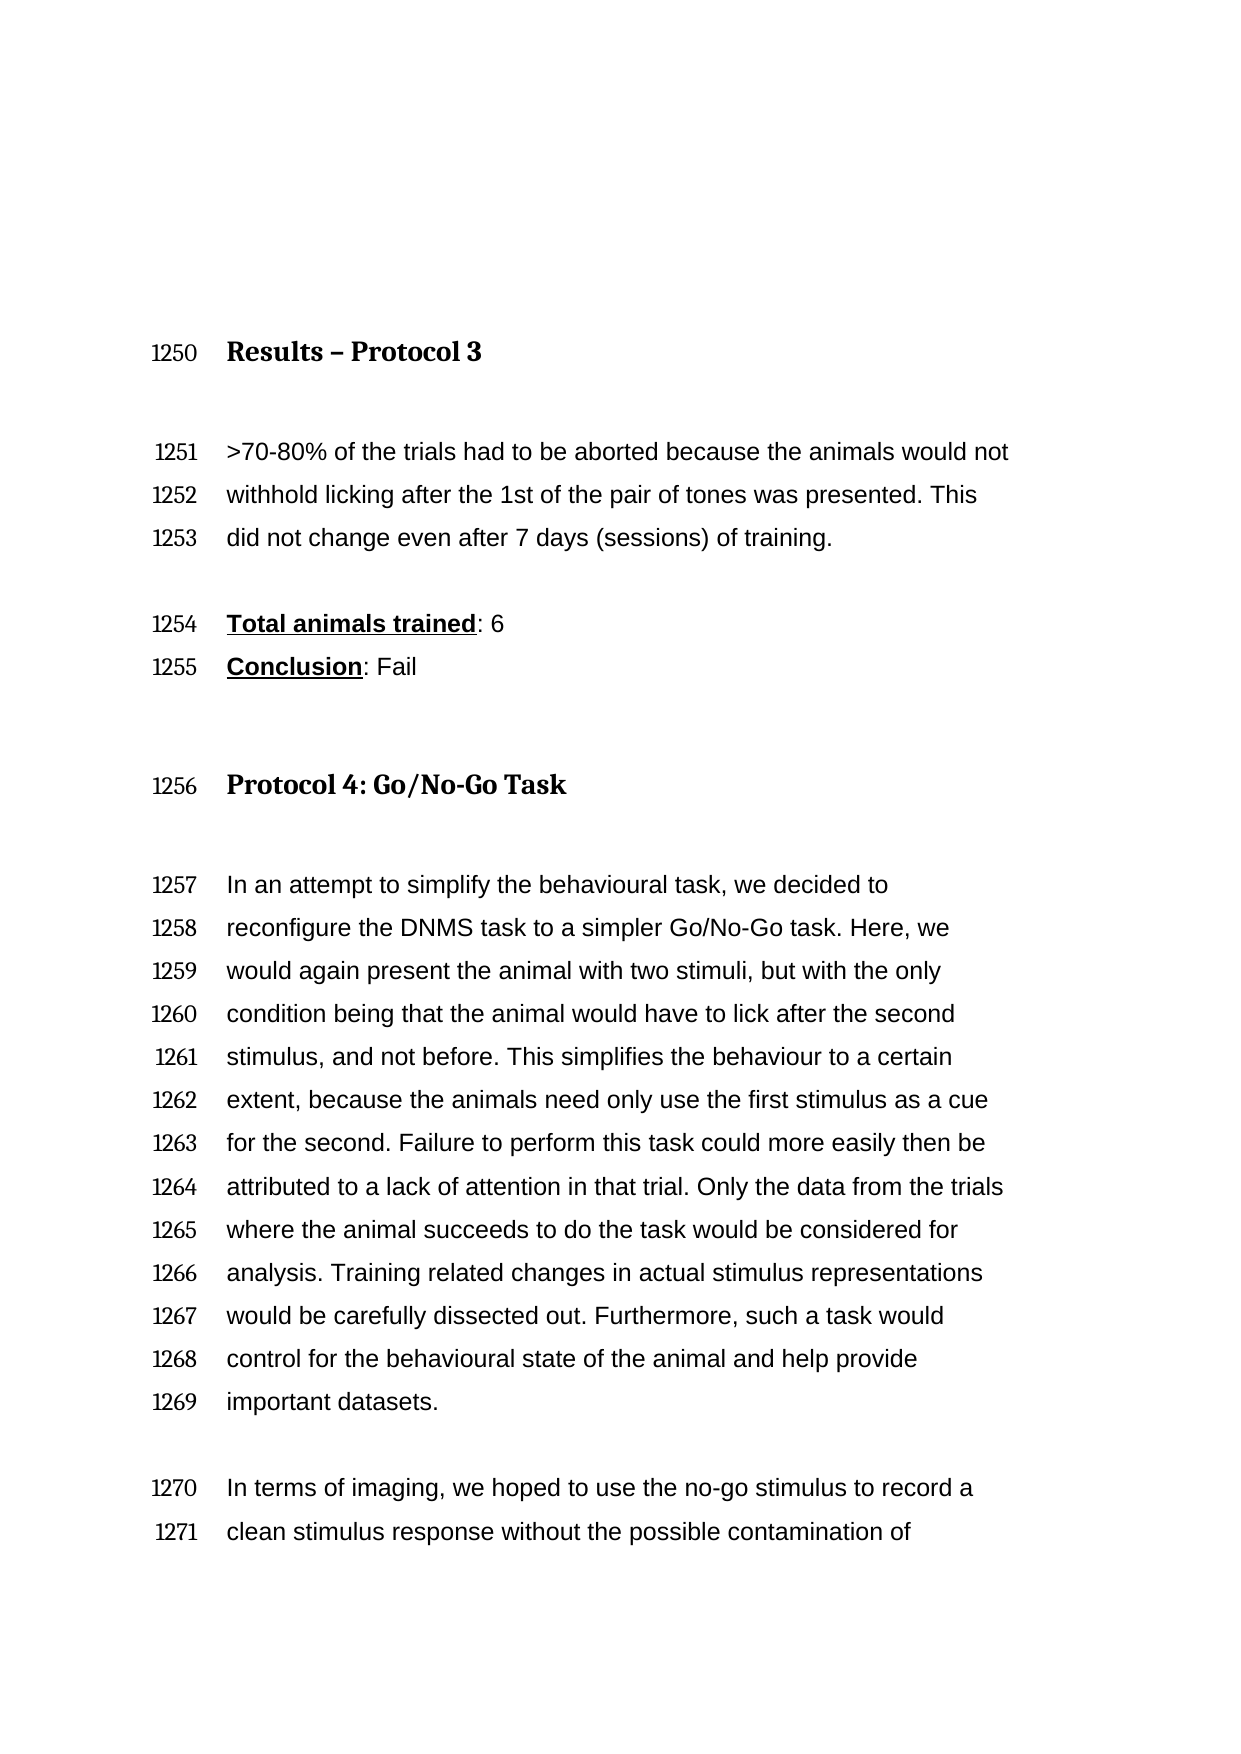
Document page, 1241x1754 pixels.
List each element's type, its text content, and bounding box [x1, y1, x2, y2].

text In an attempt to simplify the behavioural task, we decided to reconfigure the DNMS task to a simpler Go/No-Go task. Here, we would again present the animal with two stimuli, but with the only condition being that the animal would have to lick after the second stimulus, and not before. This simplifies the behaviour to a certain extent, because the animals need only use the first stimulus as a cue for the second. Failure to perform this task could more easily then be attributed to a lack of attention in that trial. Only the data from the trials where the animal succeeds to do the task would be considered for analysis. Training related changes in actual stimulus representations would be carefully dissected out. Furthermore, such a task would control for the behavioural state of the animal and help provide important datasets. [226, 869, 1014, 1416]
text Conclusion: Fail [226, 652, 1014, 681]
subtitle Protocol 4: Go/No-Go Task [226, 768, 1014, 801]
subtitle Results – Protocol 3 [226, 335, 1014, 368]
text Total animals trained: 6 [226, 609, 1014, 638]
text >70-80% of the trials had to be aborted because the animals would not withhold licking after the 1st of the pair of tones was presented. This did not change even after 7 days (sessions) of training. [226, 437, 1014, 552]
text In terms of imaging, we hoped to use the no-go stimulus to record a clean stimulus response without the possible contamination of [226, 1473, 1014, 1545]
